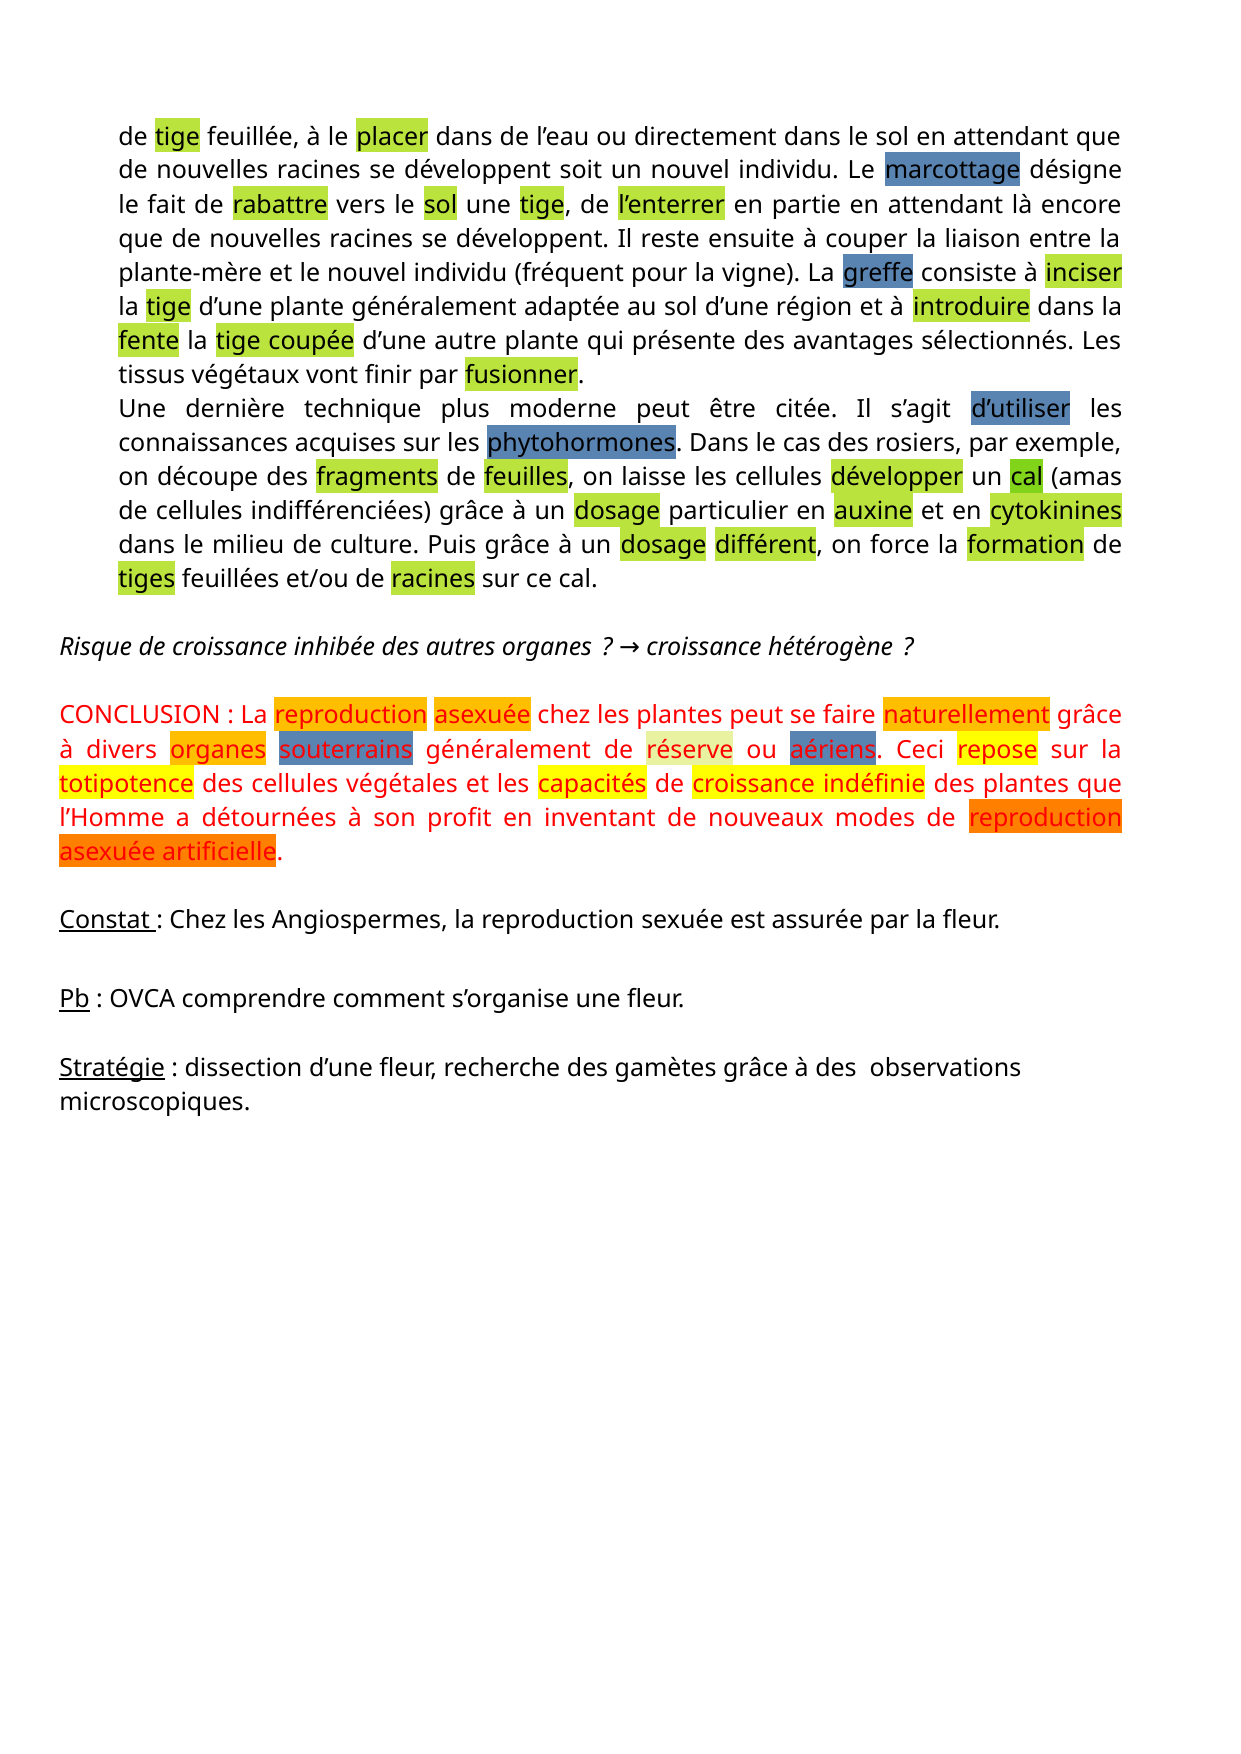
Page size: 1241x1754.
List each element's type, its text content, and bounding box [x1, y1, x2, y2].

list CONCLUSION : La reproduction asexuée chez les plantes peut se faire naturellement grâce à divers organes souterrains généralement de réserve ou aériens. Ceci repose sur la totipotence des cellules végétales et les capacités de croissance indéfinie des plantes que l’Homme a détournées à son profit en inventant de nouveaux modes de reproduction asexuée artificielle. [59, 697, 1122, 867]
text Stratégie : dissection d’une fleur, recherche des gamètes grâce à des observations microscopiques. [59, 1049, 1122, 1117]
list Risque de croissance inhibée des autres organes ? → croissance hétérogène ? [59, 629, 1122, 663]
text de tige feuillée, à le placer dans de l’eau ou directement dans le sol en attendant que de nouvelles racines se développent soit un nouvel individu. Le marcottage désigne le fait de rabattre vers le sol une tige, de l’enterrer en partie en attendant là encore que de nouvelles racines se développent. Il reste ensuite à couper la liaison entre la plante-mère et le nouvel individu (fréquent pour la vigne). La greffe consiste à inciser la tige d’une plante généralement adaptée au sol d’une région et à introduire dans la fente la tige coupée d’une autre plante qui présente des avantages sélectionnés. Les tissus végétaux vont finir par fusionner. [118, 118, 1122, 391]
text Une dernière technique plus moderne peut être citée. Il s’agit d’utiliser les connaissances acquises sur les phytohormones. Dans le cas des rosiers, par exemple, on découpe des fragments de feuilles, on laisse les cellules développer un cal (amas de cellules indifférenciées) grâce à un dosage particulier en auxine et en cytokinines dans le milieu de culture. Puis grâce à un dosage différent, on force la formation de tiges feuillées et/ou de racines sur ce cal. [118, 391, 1122, 595]
text Pb : OVCA comprendre comment s’organise une fleur. [59, 981, 1122, 1015]
list Constat : Chez les Angiospermes, la reproduction sexuée est assurée par la fleur. [59, 902, 1122, 936]
